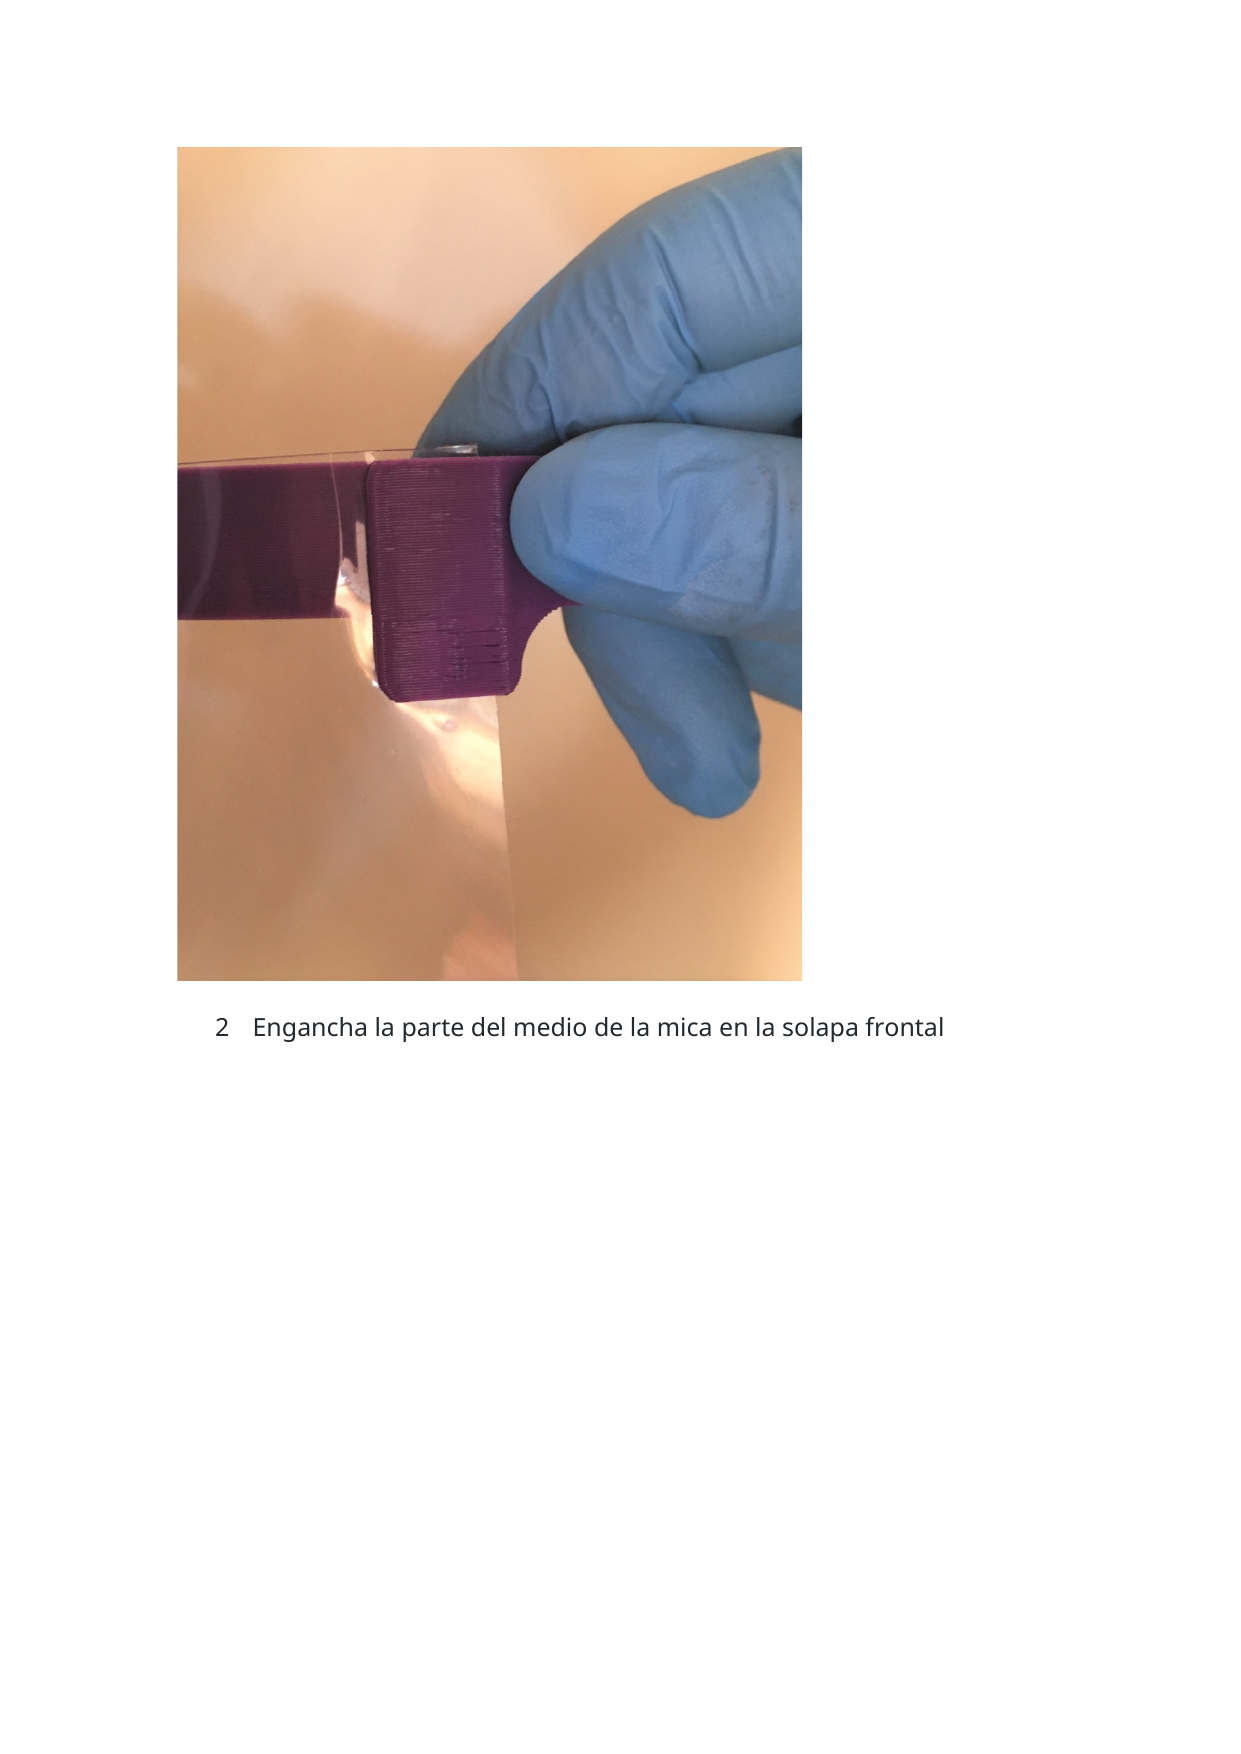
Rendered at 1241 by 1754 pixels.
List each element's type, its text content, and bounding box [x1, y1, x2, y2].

list Engancha la parte del medio de la mica en la solapa frontal [215, 1009, 1063, 1044]
picture [177, 147, 803, 981]
